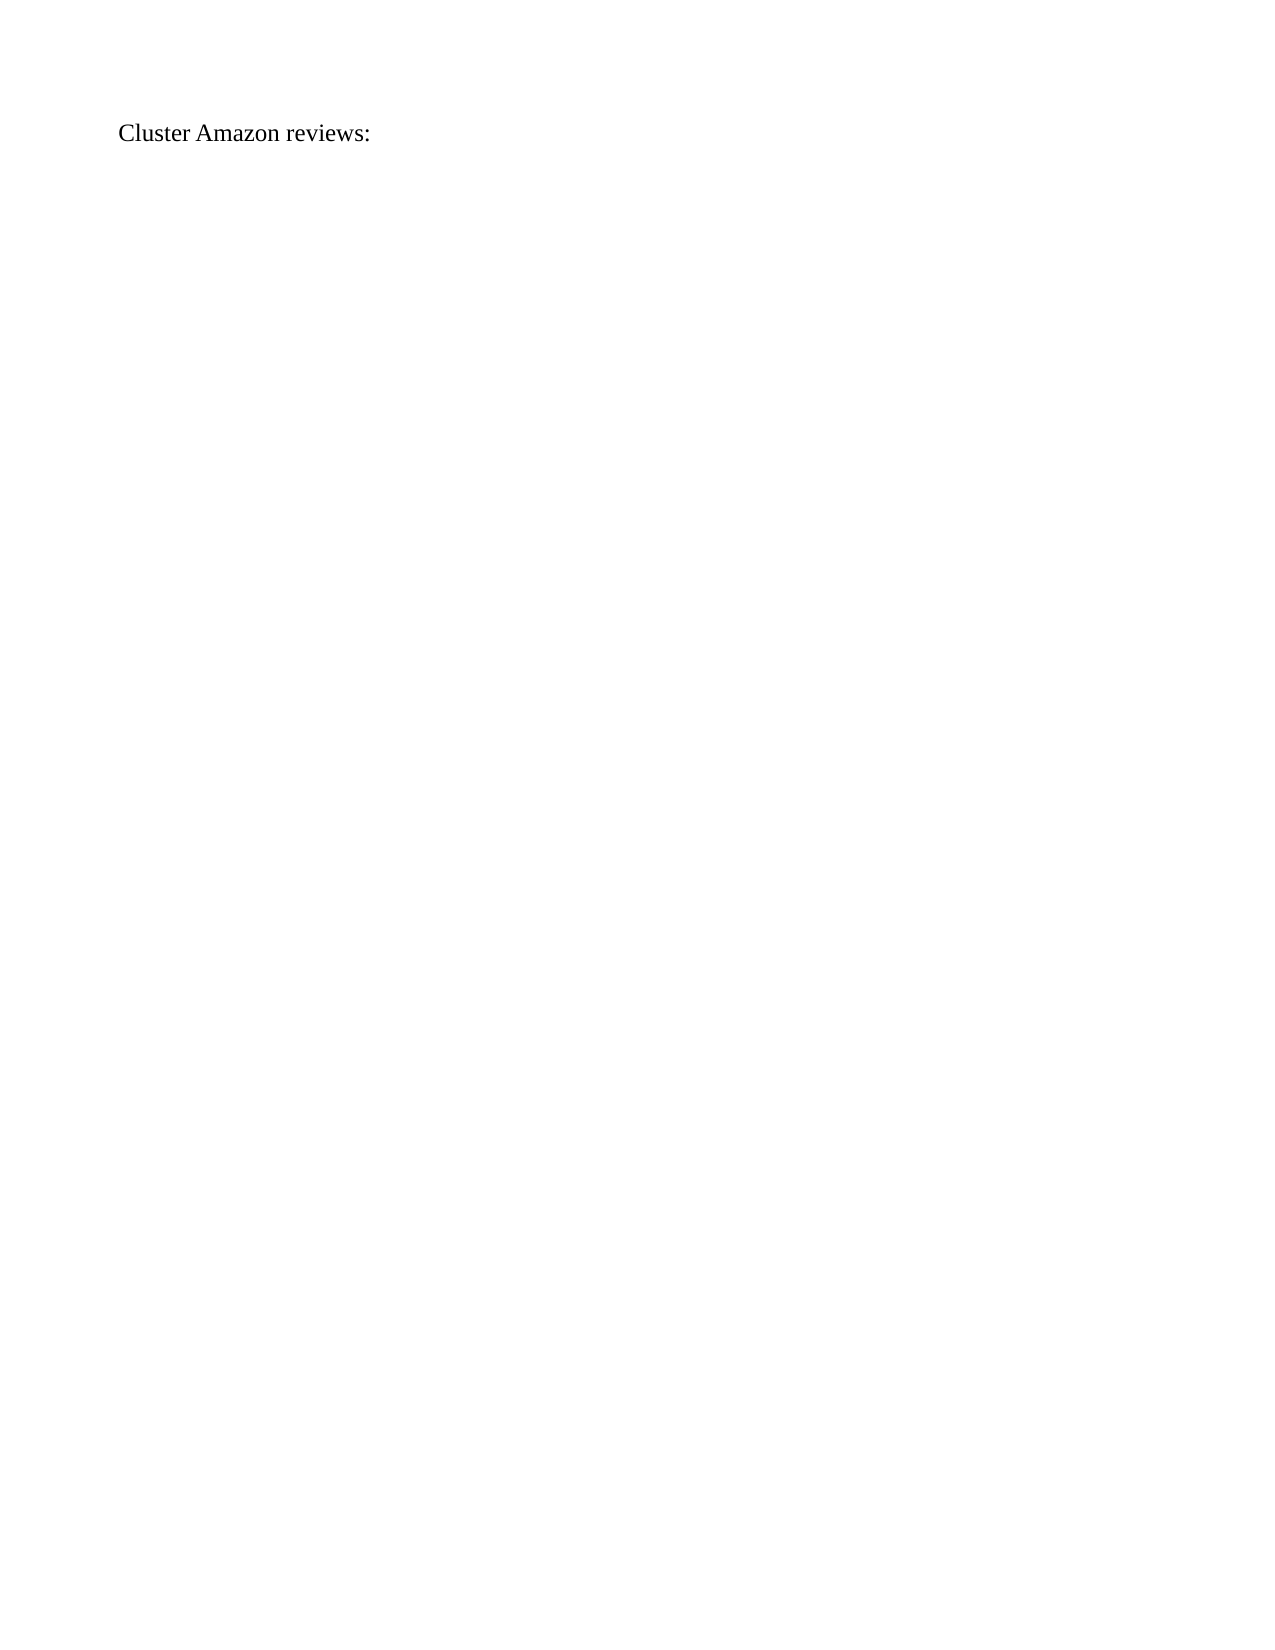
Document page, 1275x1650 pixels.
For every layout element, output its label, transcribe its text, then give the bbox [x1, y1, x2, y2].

text Cluster Amazon reviews: [118, 118, 1157, 147]
